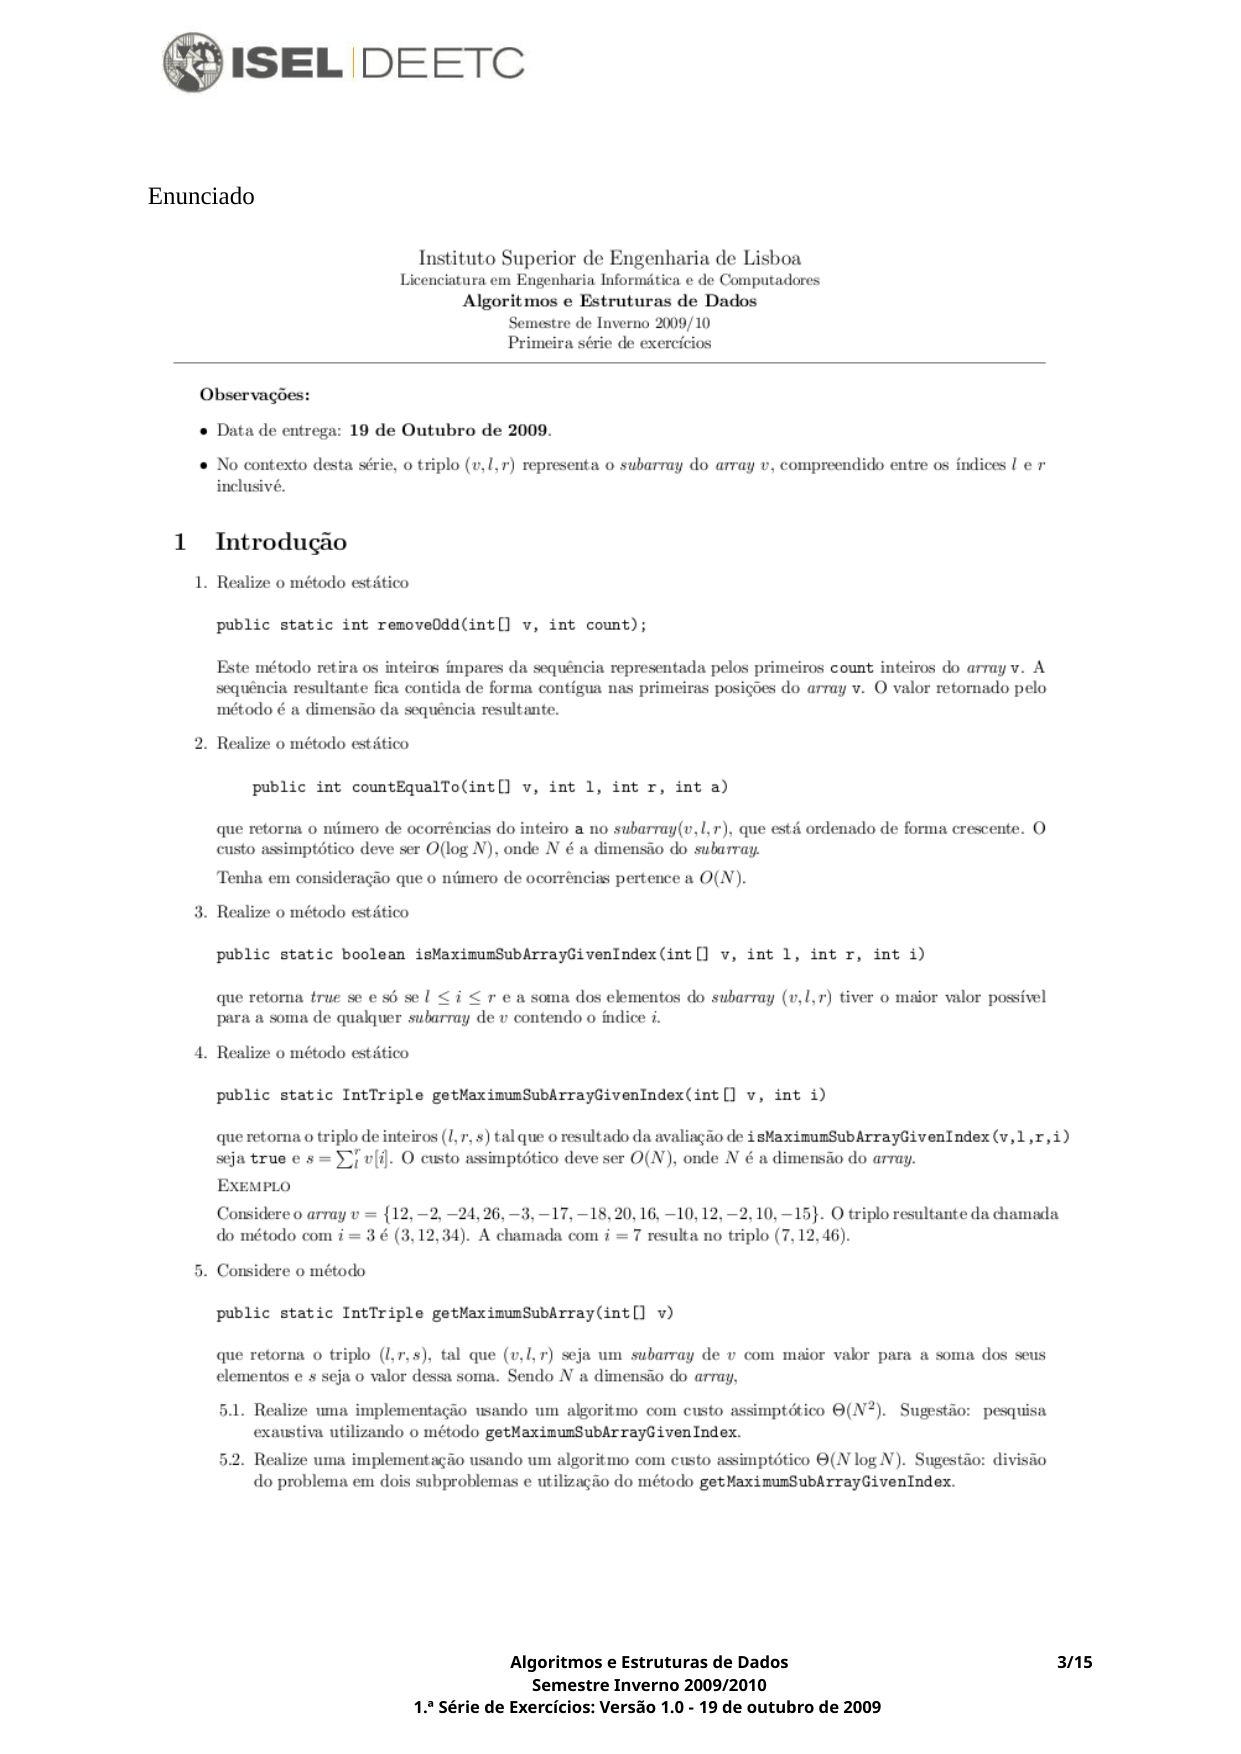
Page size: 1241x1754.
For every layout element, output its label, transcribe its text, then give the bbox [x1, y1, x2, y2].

picture [153, 17, 555, 118]
picture [150, 228, 1096, 1526]
subtitle Enunciado [148, 181, 1093, 210]
